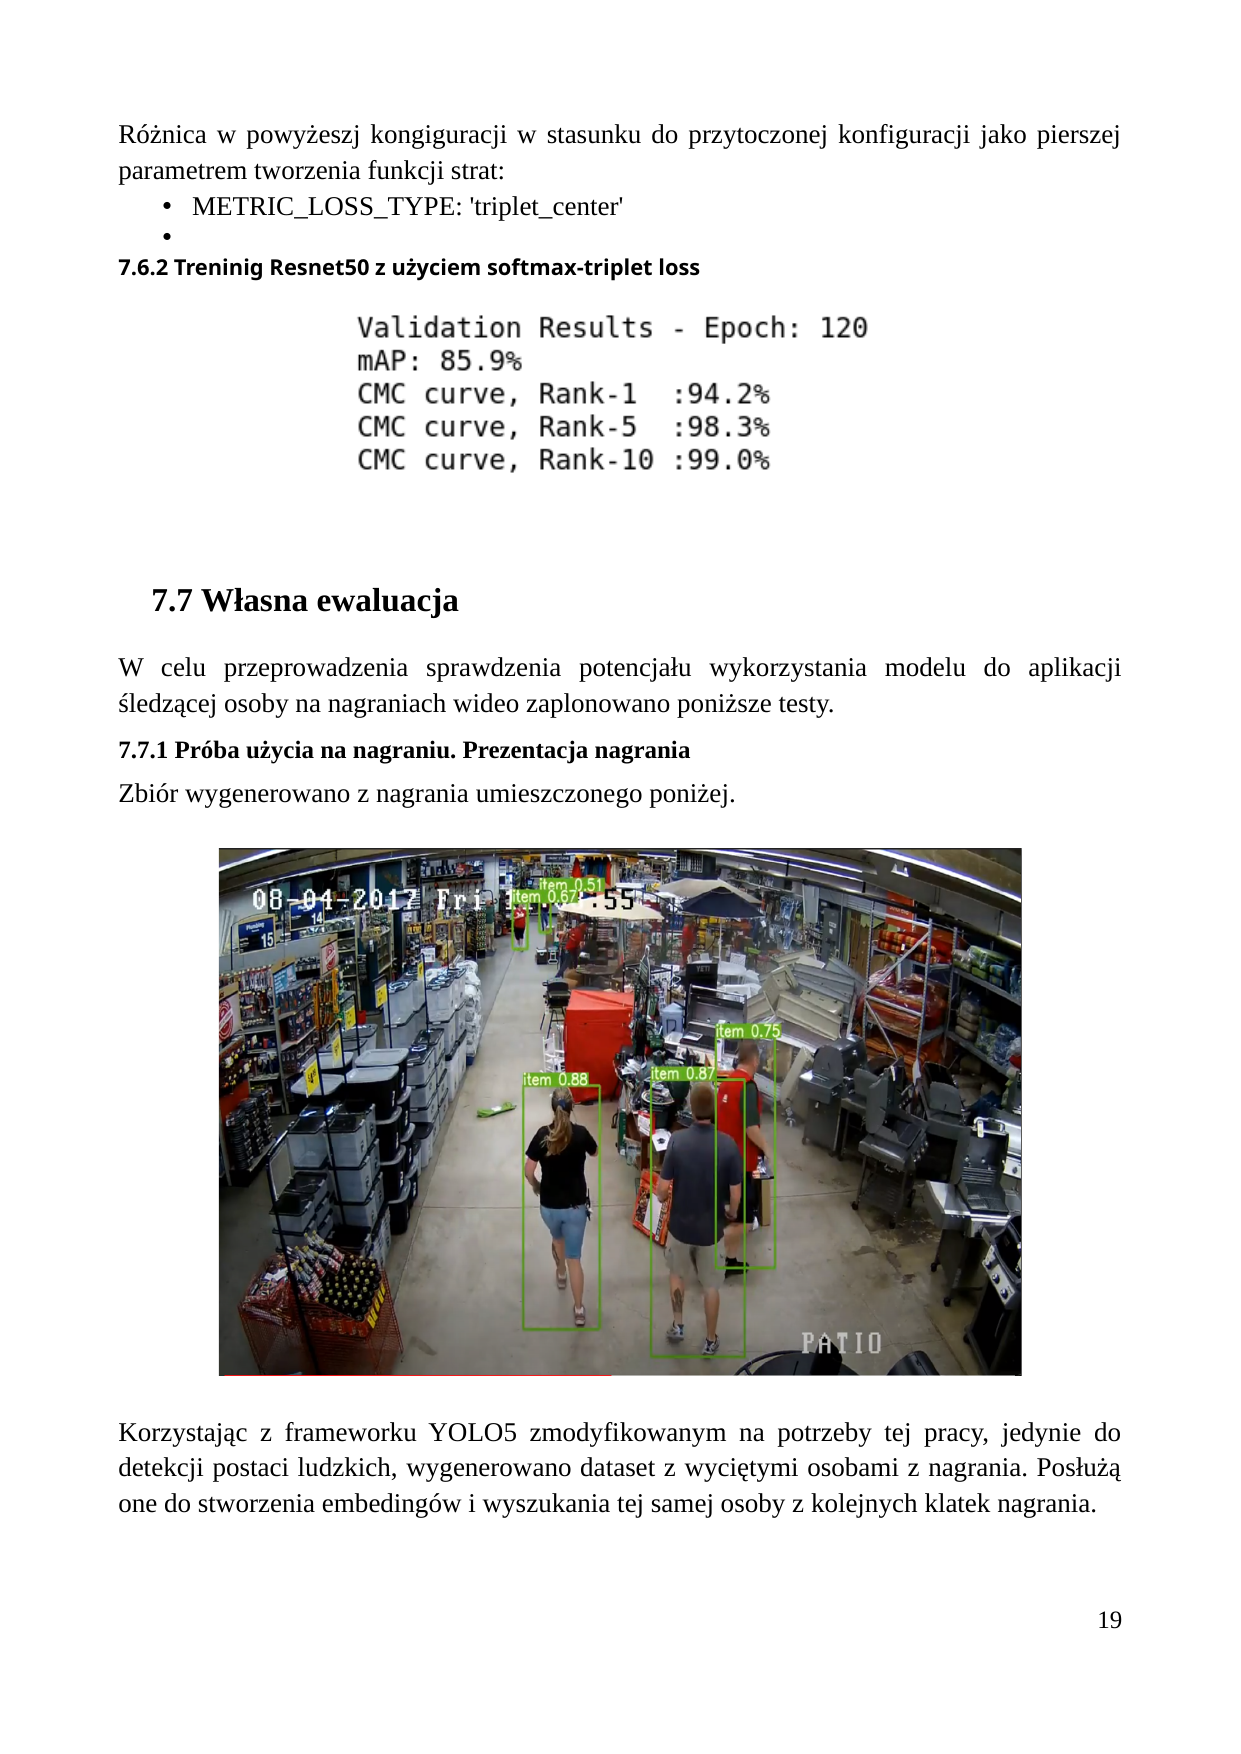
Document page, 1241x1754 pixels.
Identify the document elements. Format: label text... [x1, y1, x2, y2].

text W celu przeprowadzenia sprawdzenia potencjału wykorzystania modelu do aplikacji śledzącej osoby na nagraniach wideo zaplonowano poniższe testy. [118, 651, 1122, 718]
list METRIC_LOSS_TYPE: 'triplet_center' [162, 189, 1122, 221]
subtitle 7.6.2 Treninig Resnet50 z użyciem softmax-triplet loss [118, 252, 1122, 282]
picture [218, 848, 1022, 1376]
subtitle 7.7 Własna ewaluacja [151, 580, 1122, 618]
text Korzystając z frameworku YOLO5 zmodyfikowanym na potrzeby tej pracy, jedynie do detekcji postaci ludzkich, wygenerowano dataset z wyciętymi osobami z nagrania. Posłużą one do stworzenia embedingów i wyszukania tej samej osoby z kolejnych klatek nagrania. [118, 1416, 1122, 1518]
subtitle 7.7.1 Próba użycia na nagraniu. Prezentacja nagrania [118, 735, 1122, 764]
text Różnica w powyżeszj kongiguracji w stasunku do przytoczonej konfiguracji jako pierszej parametrem tworzenia funkcji strat: [118, 118, 1122, 185]
picture [348, 311, 893, 476]
text Zbiór wygenerowano z nagrania umieszczonego poniżej. [118, 777, 1122, 808]
